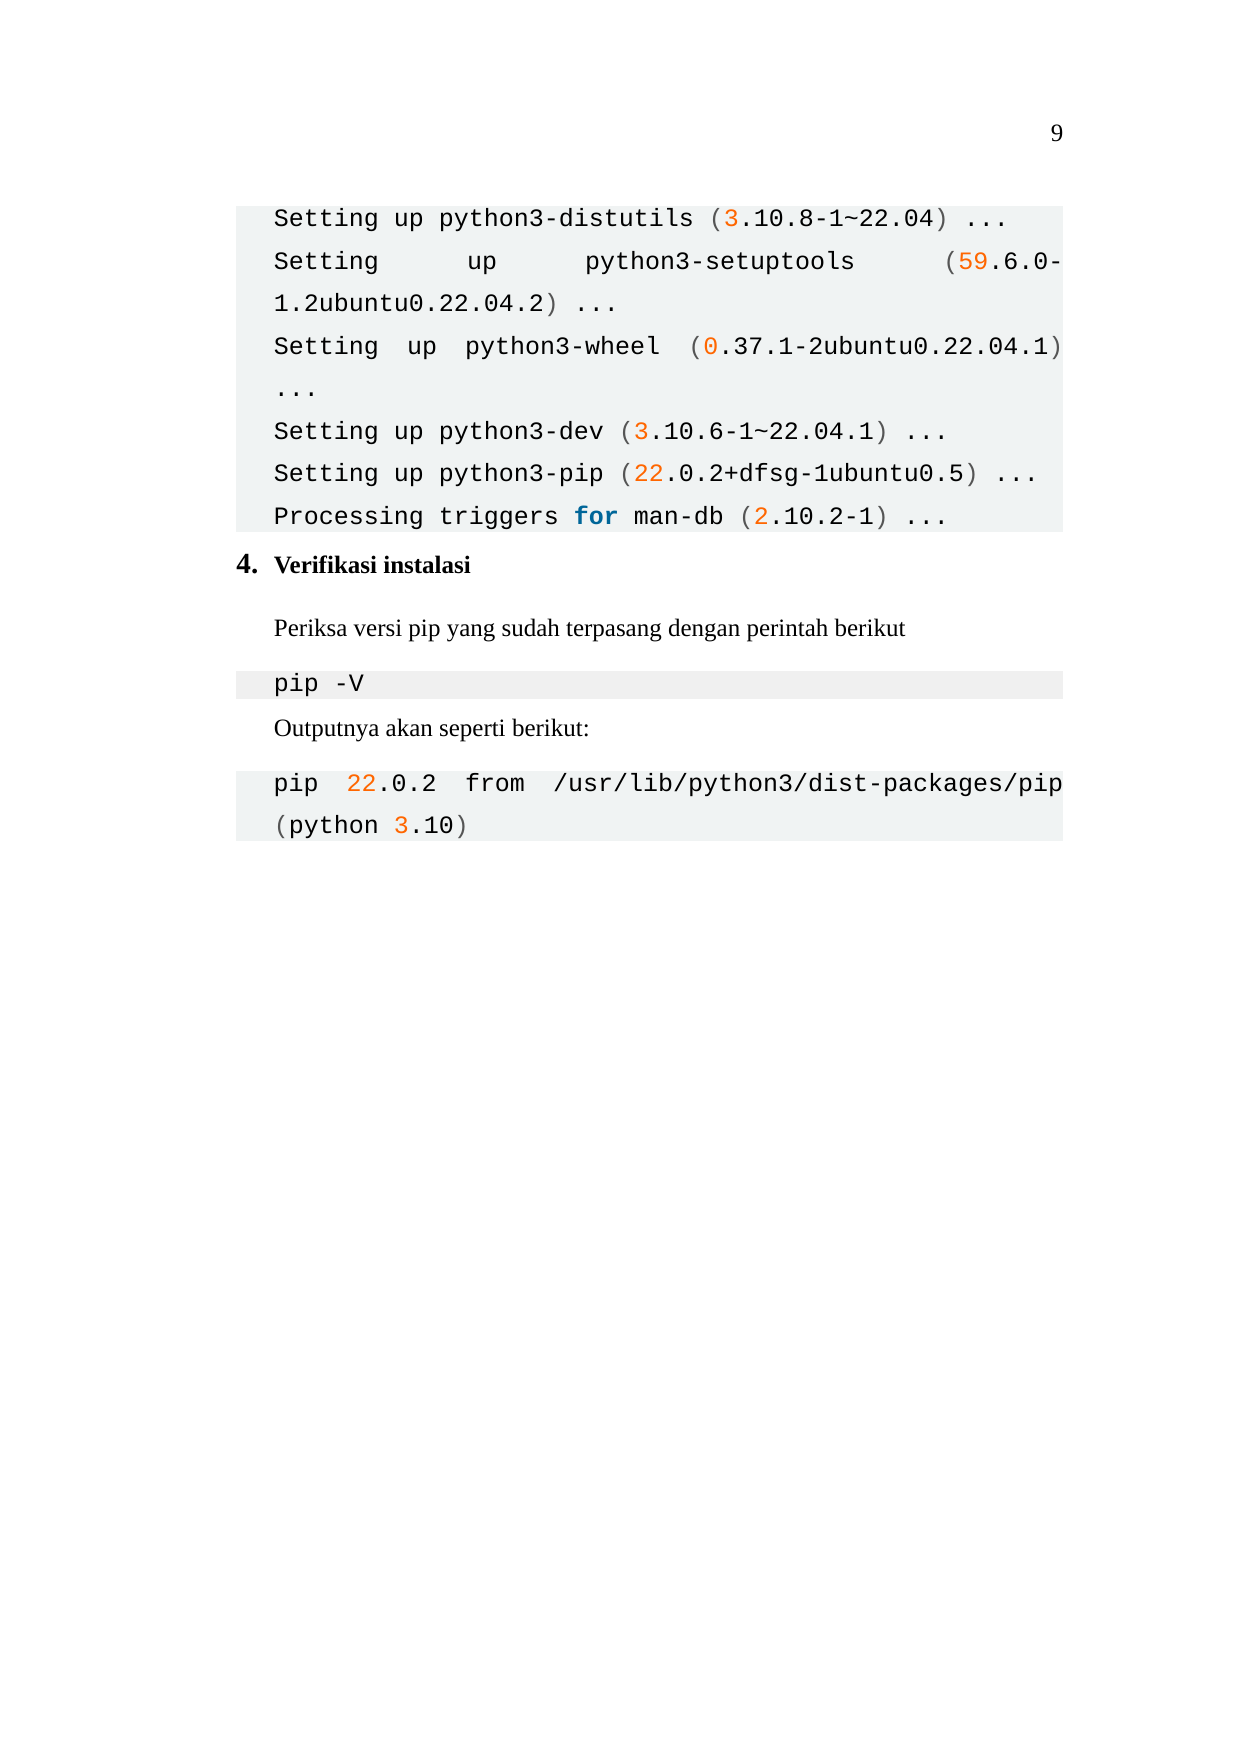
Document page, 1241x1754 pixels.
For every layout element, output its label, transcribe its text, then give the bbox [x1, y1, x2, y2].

list Setting up python3-pip (22.0.2+dfsg-1ubuntu0.5) ... [236, 461, 1063, 489]
list Setting up python3-wheel (0.37.1-2ubuntu0.22.04.1) ... [236, 333, 1063, 404]
list Setting up python3-setuptools (59.6.0-1.2ubuntu0.22.04.2) ... [236, 248, 1063, 319]
text pip 22.0.2 from /usr/lib/python3/dist-packages/pip (python 3.10) [236, 771, 1063, 841]
list Verifikasi instalasi [236, 546, 1063, 579]
list Periksa versi pip yang sudah terpasang dengan perintah berikut [236, 613, 1063, 642]
list Setting up python3-dev (3.10.6-1~22.04.1) ... [236, 418, 1063, 447]
text Outputnya akan seperti berikut: [236, 713, 1063, 742]
list Processing triggers for man-db (2.10.2-1) ... [236, 503, 1063, 532]
text pip -V [236, 671, 1063, 699]
list Setting up python3-distutils (3.10.8-1~22.04) ... [236, 206, 1063, 234]
